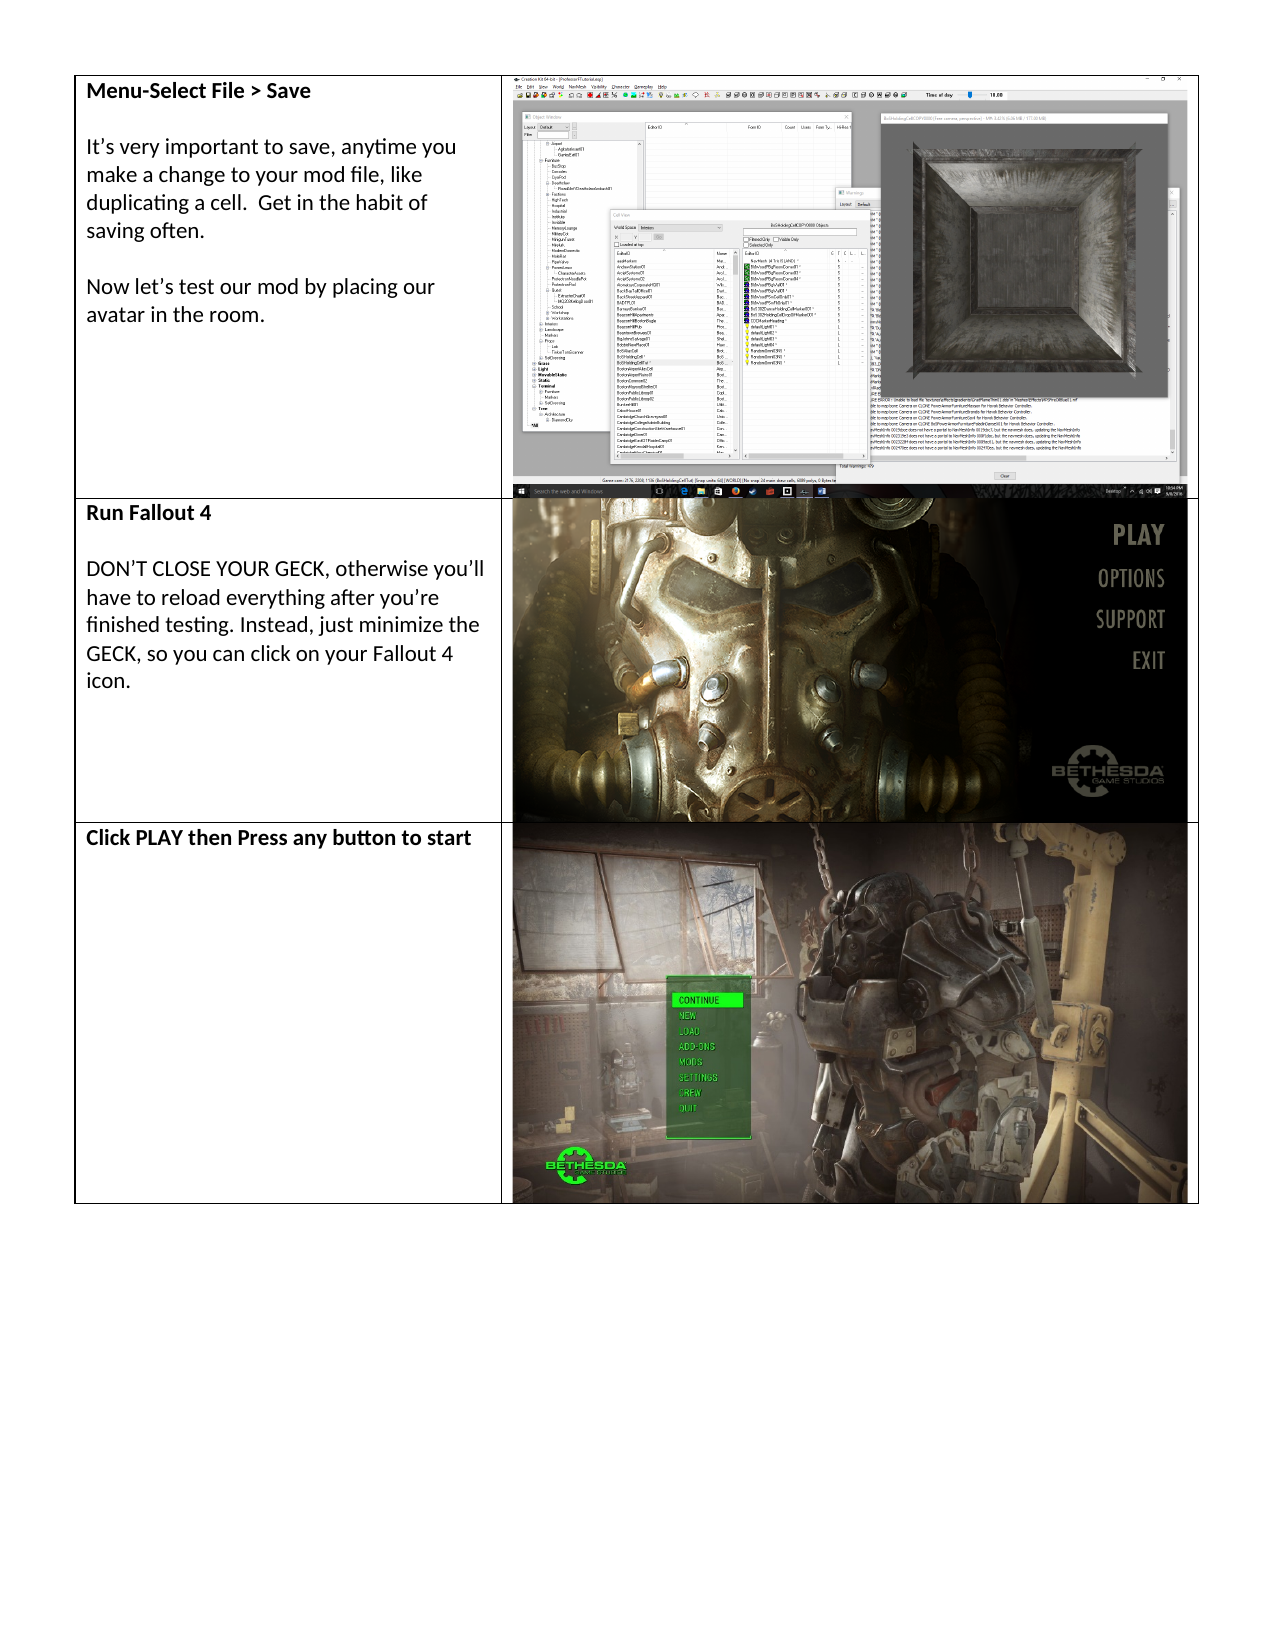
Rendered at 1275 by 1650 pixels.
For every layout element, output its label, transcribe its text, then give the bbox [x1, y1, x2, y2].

table_cell [1188, 76, 1198, 497]
table_cell [502, 499, 512, 822]
table_cell [502, 823, 512, 1203]
table_cell Run Fallout 4 DON’T CLOSE YOUR GECK, otherwise you’ll have to reload everything after you’re finished testing. Instead, just minimize the GECK, so you can click on your Fallout 4 icon. [76, 499, 501, 822]
table_cell Click PLAY then Press any button to start [76, 823, 501, 1203]
table_cell [1188, 499, 1198, 822]
table_cell [1188, 823, 1198, 1203]
table_cell [502, 76, 513, 497]
table_cell Menu-Select File > Save It’s very important to save, anytime you make a change to your mod file, like duplicating a cell. Get in the habit of saving often. Now let’s test our mod by placing our avatar in the room. [76, 76, 501, 497]
